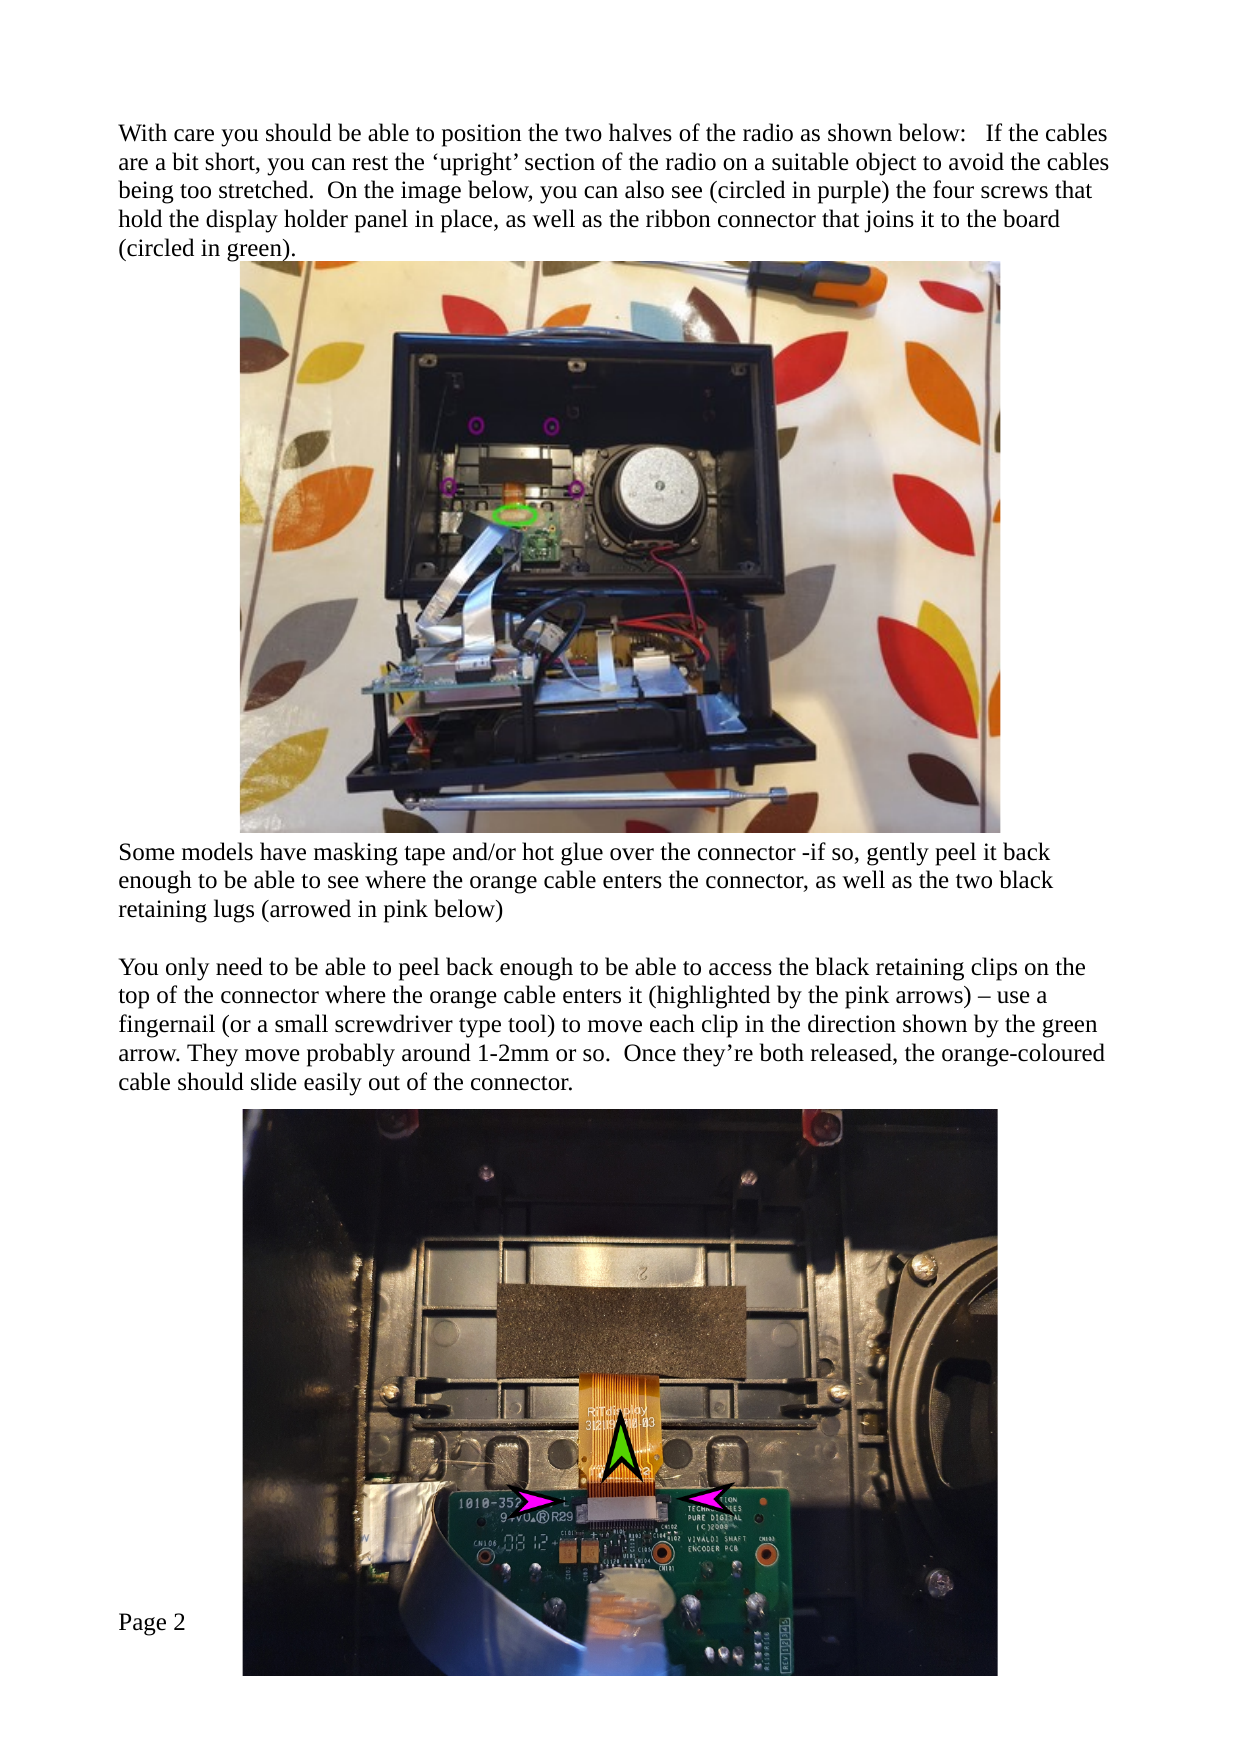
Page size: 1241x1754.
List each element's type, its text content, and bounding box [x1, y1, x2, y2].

text With care you should be able to position the two halves of the radio as shown below: If the cables are a bit short, you can rest the ‘upright’ section of the radio on a suitable object to avoid the cables being too stretched. On the image below, you can also see (circled in purple) the four screws that hold the display holder panel in place, as well as the ribbon connector that joins it to the board (circled in green). [118, 118, 1122, 262]
picture [239, 261, 1001, 833]
text Some models have masking tape and/or hot glue over the connector -if so, gently peel it back enough to be able to see where the orange cable enters the connector, as well as the two black retaining lugs (arrowed in pink below) [118, 837, 1122, 923]
picture [242, 1109, 998, 1676]
text You only need to be able to peel back enough to be able to access the black retaining clips on the top of the connector where the orange cable enters it (highlighted by the pink arrows) – use a fingernail (or a small screwdriver type tool) to move each clip in the direction shown by the green arrow. They move probably around 1-2mm or so. Once they’re both released, the orange-coloured cable should slide easily out of the connector. [118, 952, 1122, 1096]
